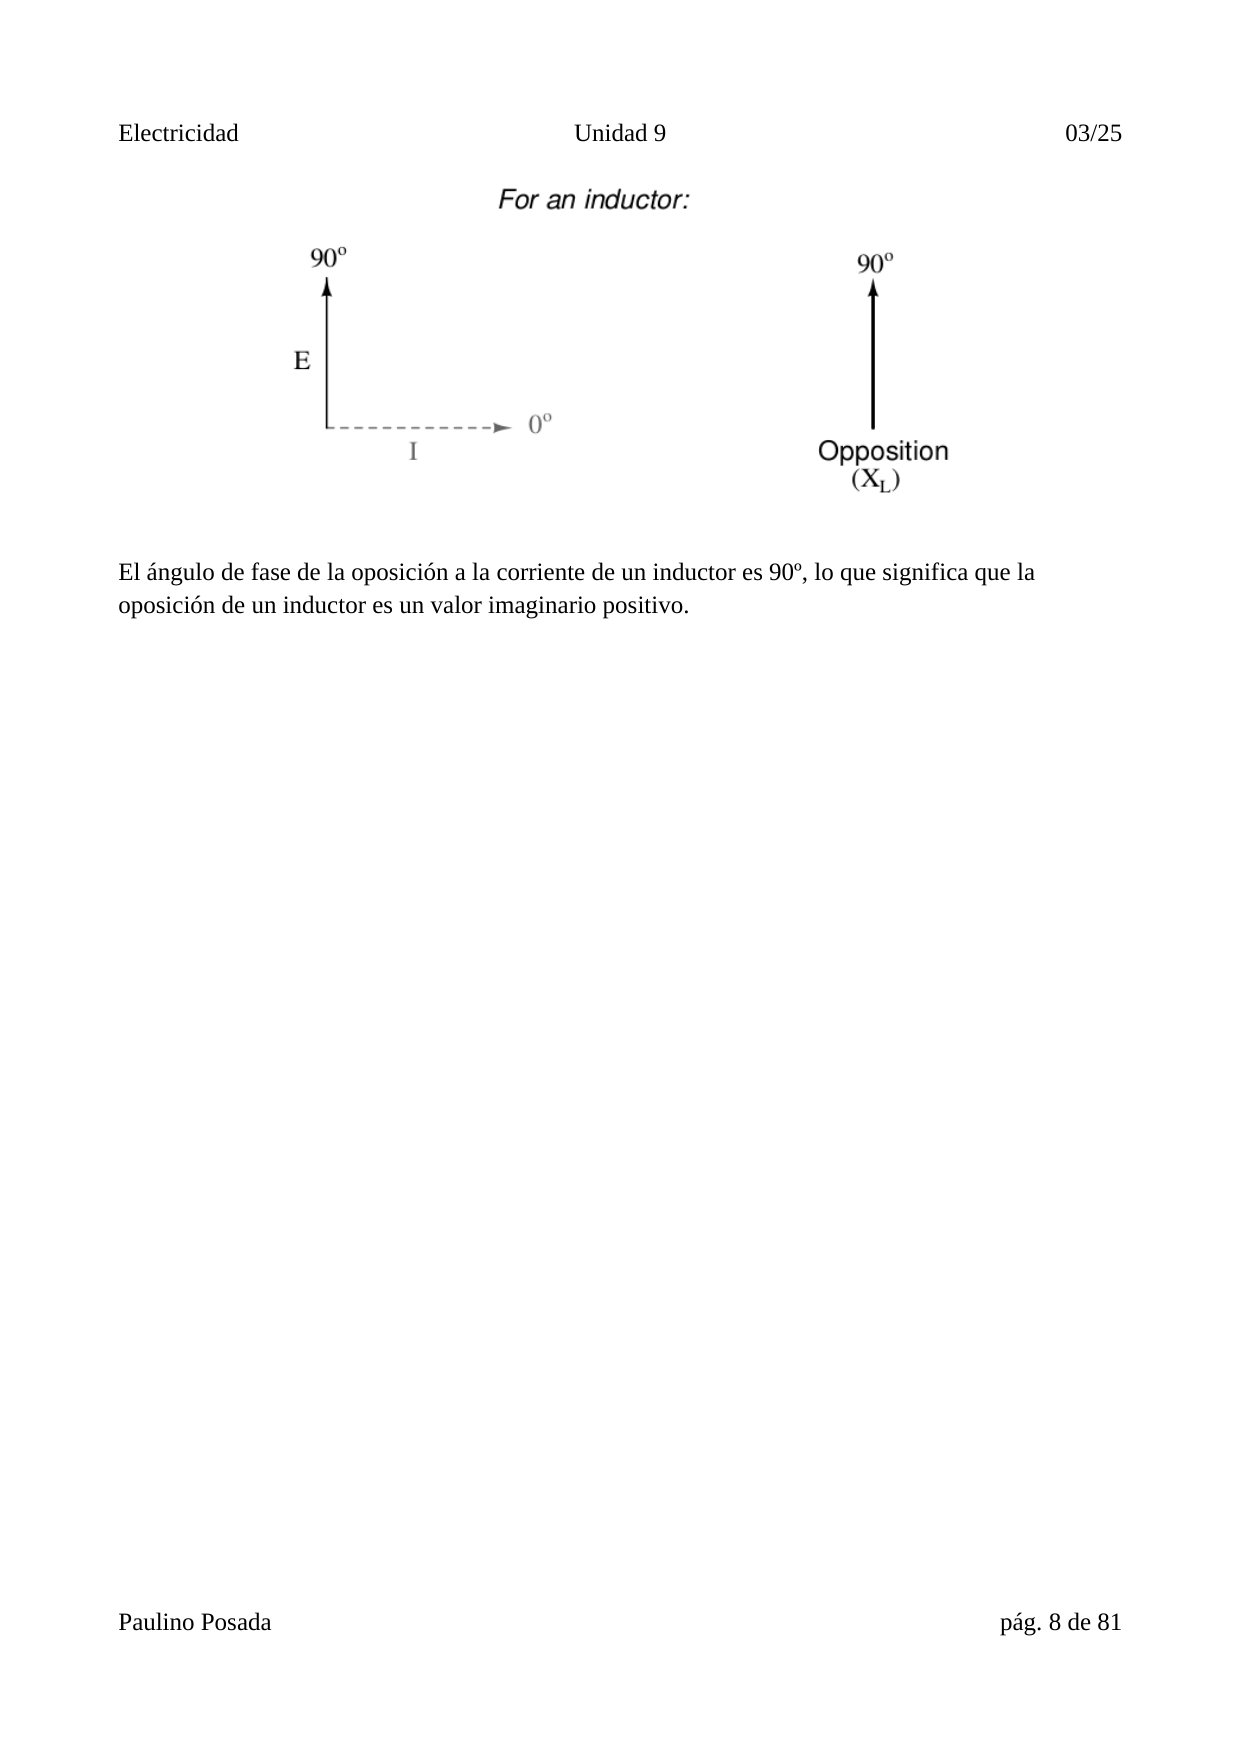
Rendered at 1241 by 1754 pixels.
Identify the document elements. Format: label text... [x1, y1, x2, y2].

text El ángulo de fase de la oposición a la corriente de un inductor es 90º, lo que significa que la oposición de un inductor es un valor imaginario positivo. [118, 557, 1122, 619]
picture [282, 176, 958, 503]
